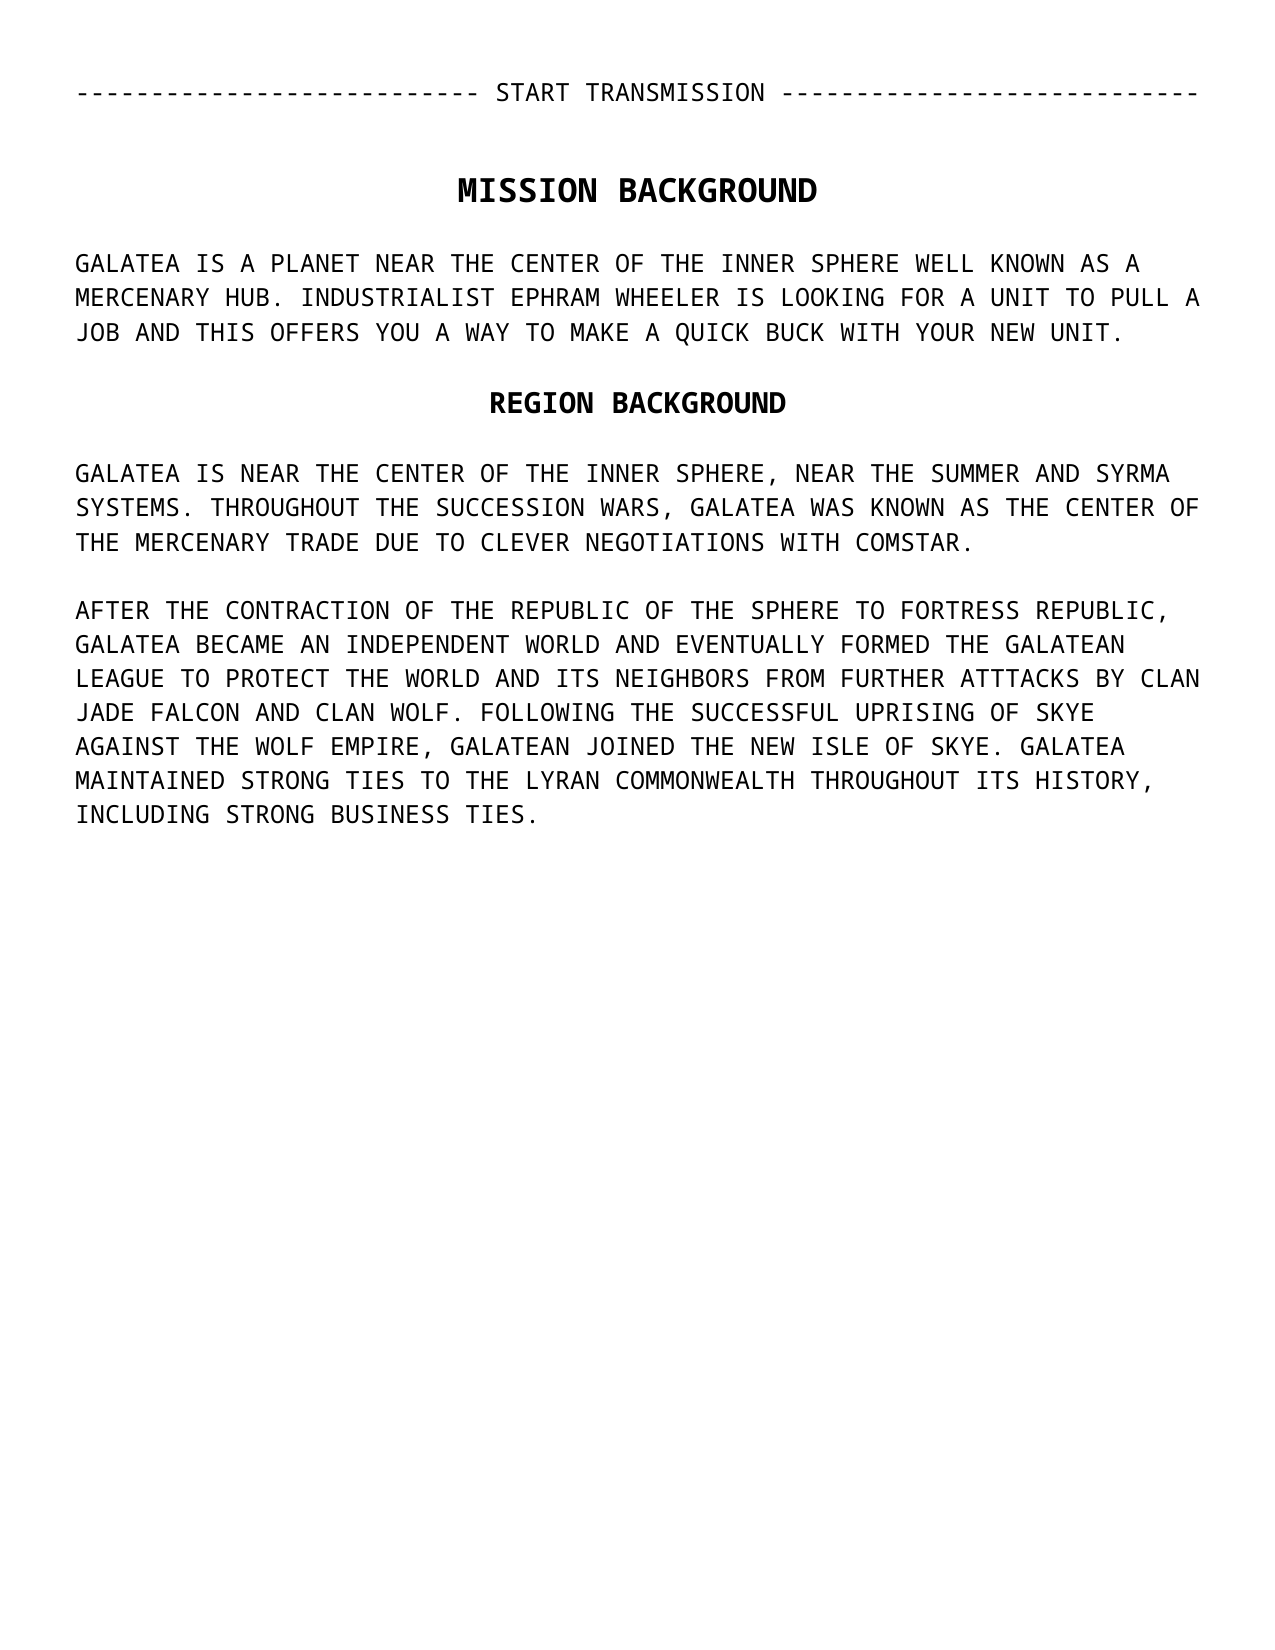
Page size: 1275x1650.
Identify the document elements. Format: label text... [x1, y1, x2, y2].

text --------------------------- START TRANSMISSION ---------------------------- [75, 75, 1200, 109]
subtitle MISSION BACKGROUND [75, 109, 1200, 212]
subtitle REGION BACKGROUND [75, 382, 1200, 422]
text GALATEA IS NEAR THE CENTER OF THE INNER SPHERE, NEAR THE SUMMER AND SYRMA SYSTEMS. THROUGHOUT THE SUCCESSION WARS, GALATEA WAS KNOWN AS THE CENTER OF THE MERCENARY TRADE DUE TO CLEVER NEGOTIATIONS WITH COMSTAR. [75, 456, 1200, 558]
text GALATEA IS A PLANET NEAR THE CENTER OF THE INNER SPHERE WELL KNOWN AS A MERCENARY HUB. INDUSTRIALIST EPHRAM WHEELER IS LOOKING FOR A UNIT TO PULL A JOB AND THIS OFFERS YOU A WAY TO MAKE A QUICK BUCK WITH YOUR NEW UNIT. [75, 246, 1200, 348]
text AFTER THE CONTRACTION OF THE REPUBLIC OF THE SPHERE TO FORTRESS REPUBLIC, GALATEA BECAME AN INDEPENDENT WORLD AND EVENTUALLY FORMED THE GALATEAN LEAGUE TO PROTECT THE WORLD AND ITS NEIGHBORS FROM FURTHER ATTTACKS BY CLAN JADE FALCON AND CLAN WOLF. FOLLOWING THE SUCCESSFUL UPRISING OF SKYE AGAINST THE WOLF EMPIRE, GALATEAN JOINED THE NEW ISLE OF SKYE. GALATEA MAINTAINED STRONG TIES TO THE LYRAN COMMONWEALTH THROUGHOUT ITS HISTORY, INCLUDING STRONG BUSINESS TIES. [75, 592, 1200, 831]
